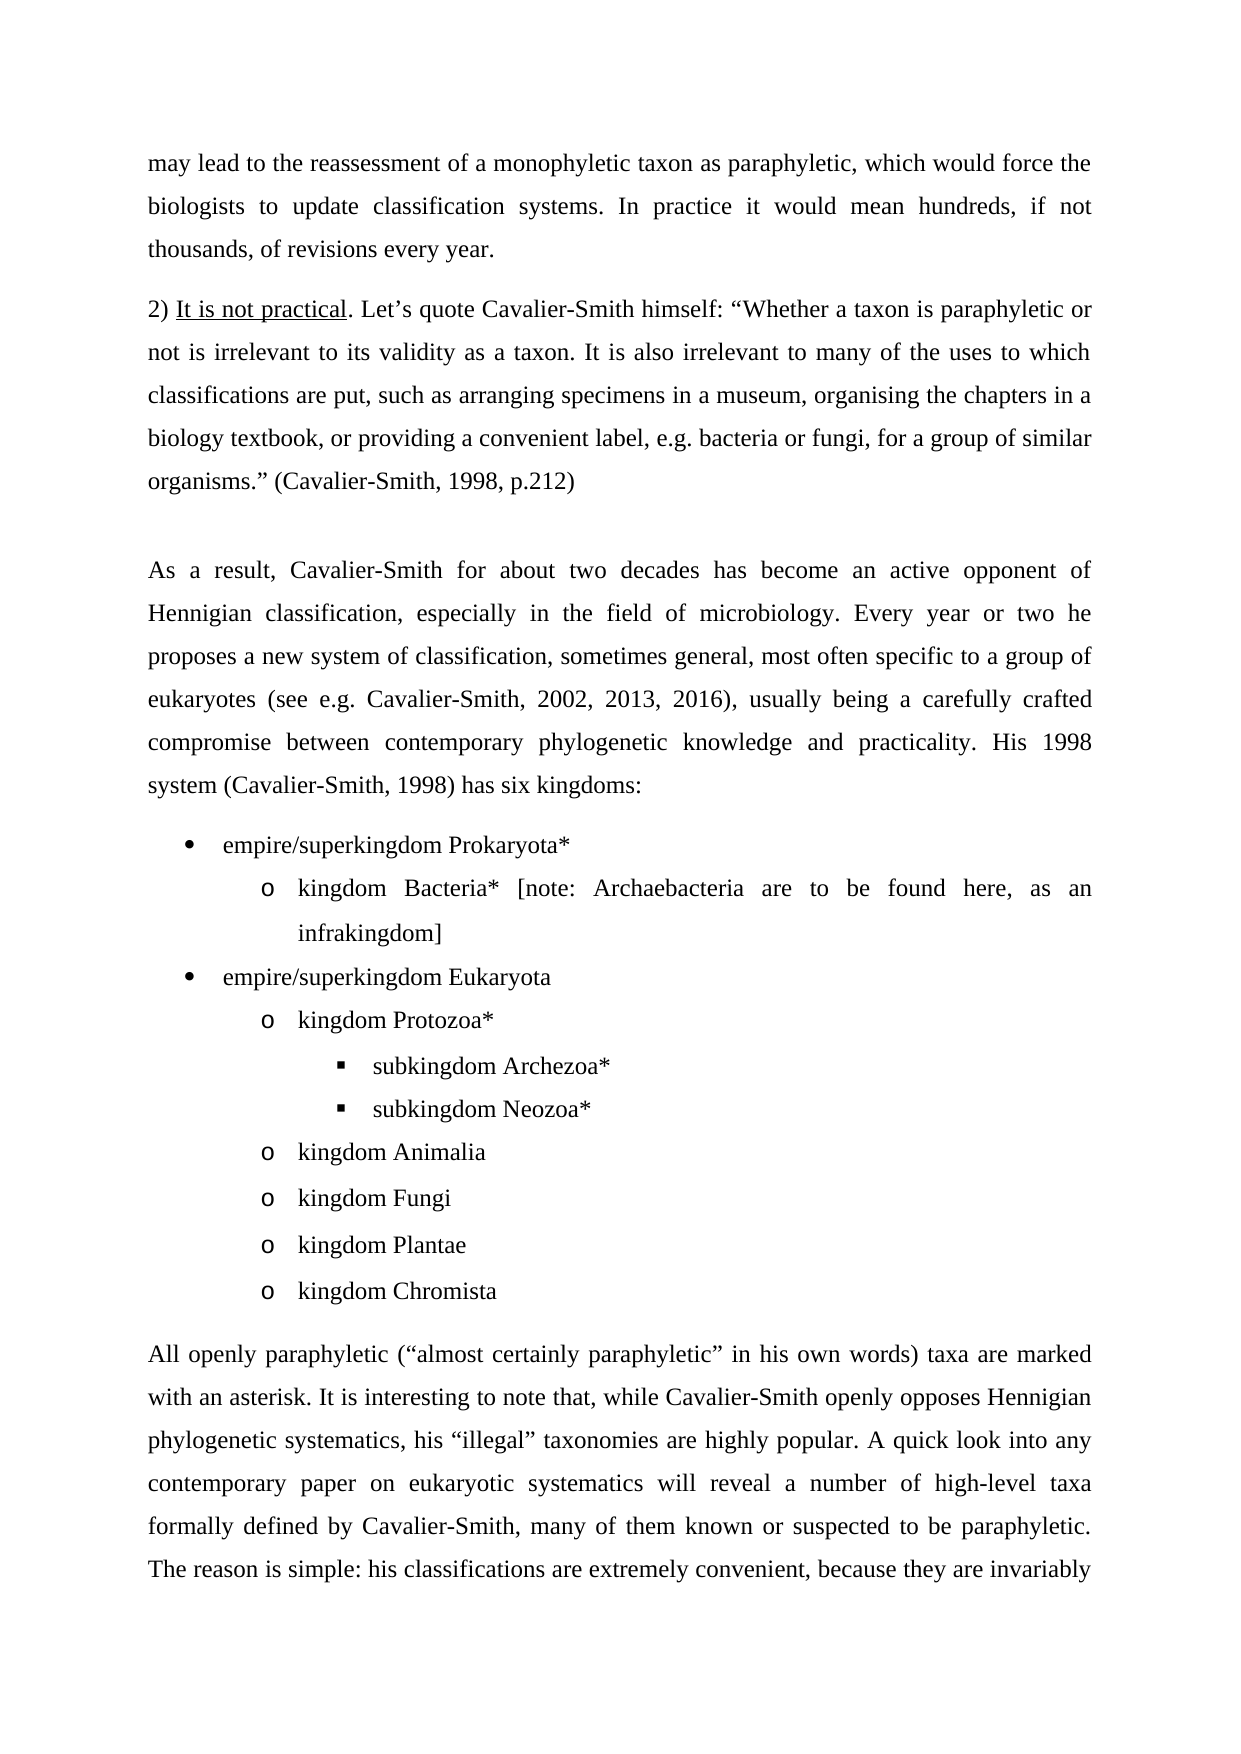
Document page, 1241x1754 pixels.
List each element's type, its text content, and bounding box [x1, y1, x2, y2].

list kingdom Protozoa* [260, 1005, 1093, 1036]
text All openly paraphyletic (“almost certainly paraphyletic” in his own words) taxa are marked with an asterisk. It is interesting to note that, while Cavalier-Smith openly opposes Hennigian phylogenetic systematics, his “illegal” taxonomies are highly popular. A quick look into any contemporary paper on eukaryotic systematics will reveal a number of high-level taxa formally defined by Cavalier-Smith, many of them known or suspected to be paraphyletic. The reason is simple: his classifications are extremely convenient, because they are invariably [148, 1339, 1093, 1583]
list subkingdom Archezoa* [335, 1051, 1093, 1080]
list empire/superkingdom Eukaryota [185, 962, 1093, 990]
list kingdom Fungi [260, 1183, 1093, 1214]
list empire/superkingdom Prokaryota* [185, 830, 1093, 859]
list kingdom Animalia [260, 1137, 1093, 1168]
text 2) It is not practical. Let’s quote Cavalier-Smith himself: “Whether a taxon is paraphyletic or not is irrelevant to its validity as a taxon. It is also irrelevant to many of the uses to which classifications are put, such as arranging specimens in a museum, organising the chapters in a biology textbook, or providing a convenient label, e.g. bacteria or fungi, for a group of similar organisms.” (Cavalier-Smith, 1998, p.212) [148, 294, 1093, 495]
text As a result, Cavalier-Smith for about two decades has become an active opponent of Hennigian classification, especially in the field of microbiology. Every year or two he proposes a new system of classification, sometimes general, most often specific to a group of eukaryotes (see e.g. Cavalier-Smith, 2002, 2013, 2016), usually being a carefully crafted compromise between contemporary phylogenetic knowledge and practicality. His 1998 system (Cavalier-Smith, 1998) has six kingdoms: [148, 555, 1093, 799]
list subkingdom Neozoa* [335, 1094, 1093, 1123]
list kingdom Chromista [260, 1276, 1093, 1307]
list kingdom Plantae [260, 1230, 1093, 1261]
list kingdom Bacteria* [note: Archaebacteria are to be found here, as an infrakingdom] [260, 873, 1093, 947]
text may lead to the reassessment of a monophyletic taxon as paraphyletic, which would force the biologists to update classification systems. In practice it would mean hundreds, if not thousands, of revisions every year. [148, 148, 1093, 263]
